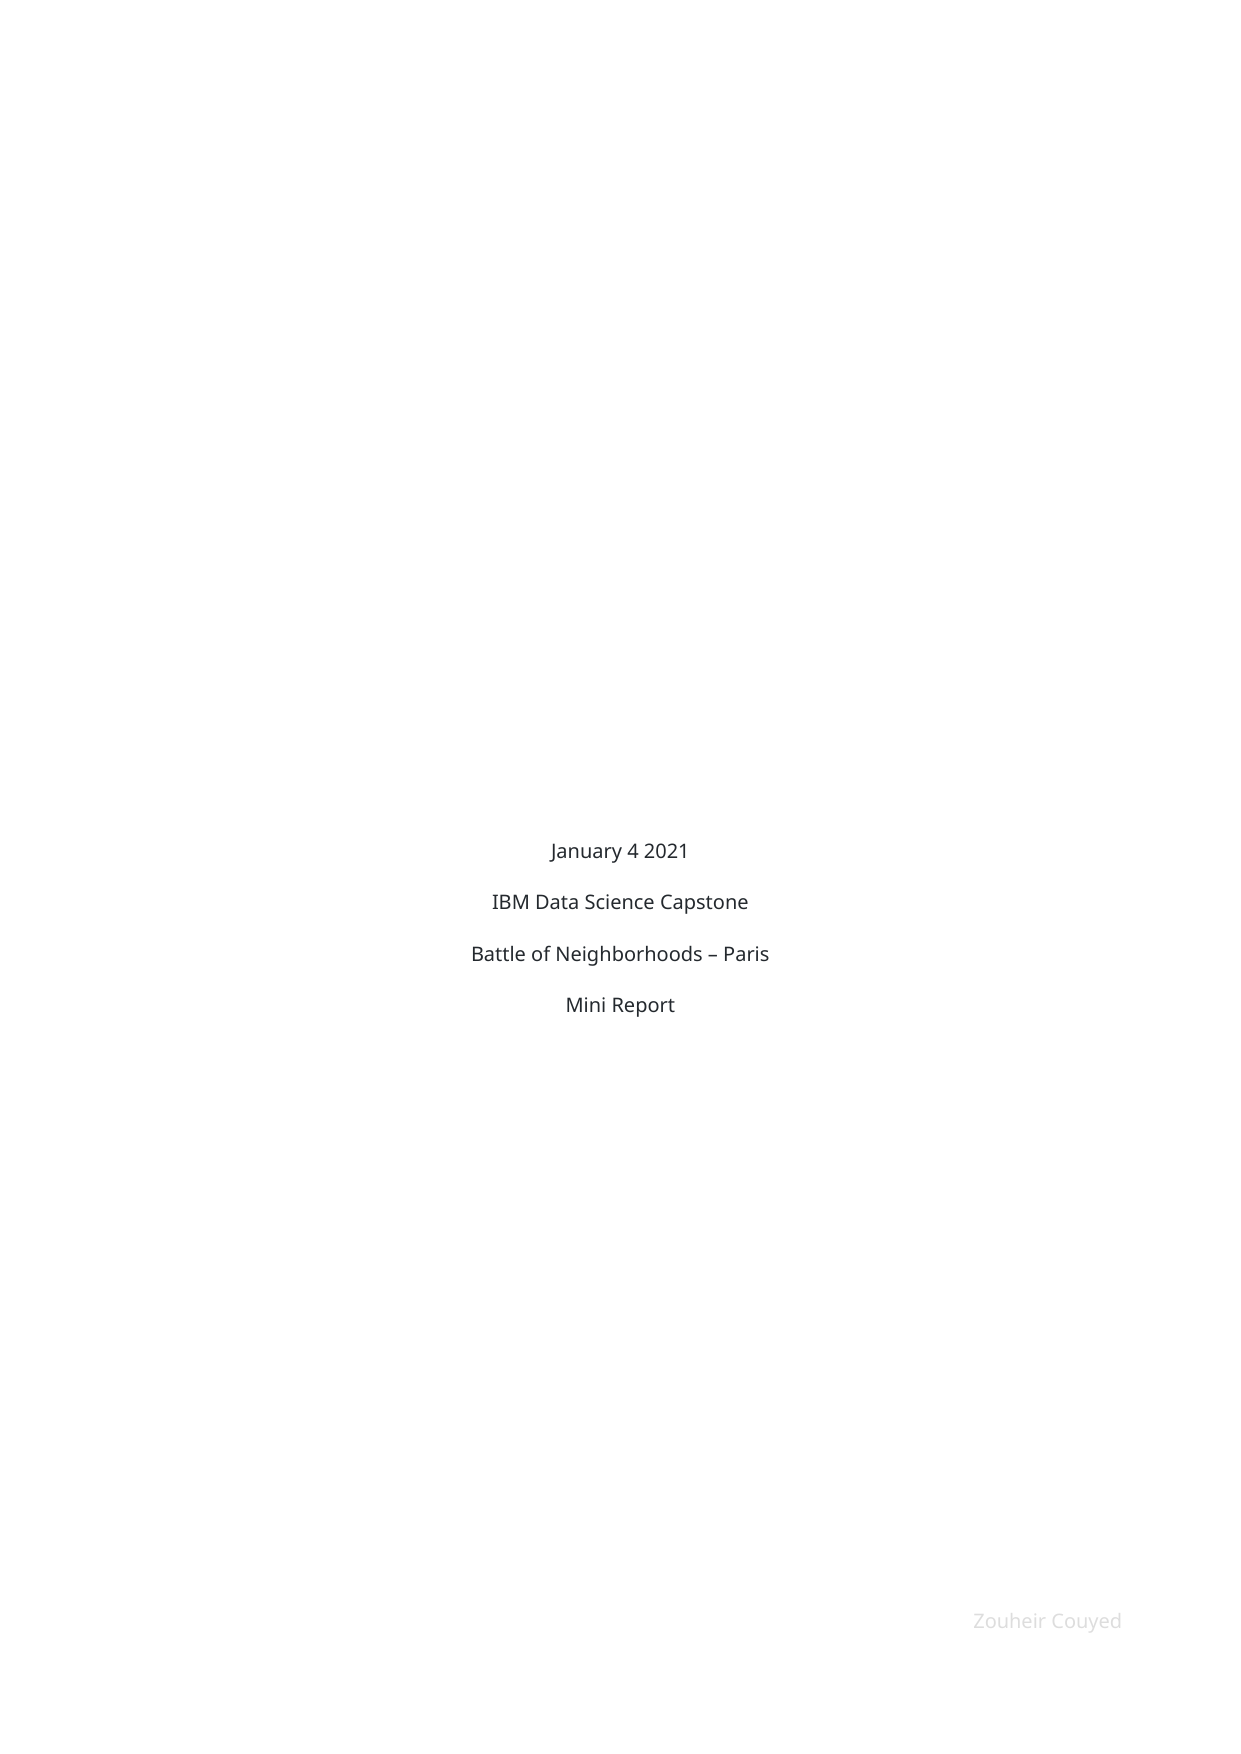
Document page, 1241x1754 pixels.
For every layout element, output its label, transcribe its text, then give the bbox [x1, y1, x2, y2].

text Mini Report [118, 991, 1122, 1018]
text Battle of Neighborhoods – Paris [118, 940, 1122, 967]
text Zouheir Couyed [118, 1607, 1122, 1635]
text IBM Data Science Capstone [118, 888, 1122, 916]
text January 4 2021 [118, 837, 1122, 864]
